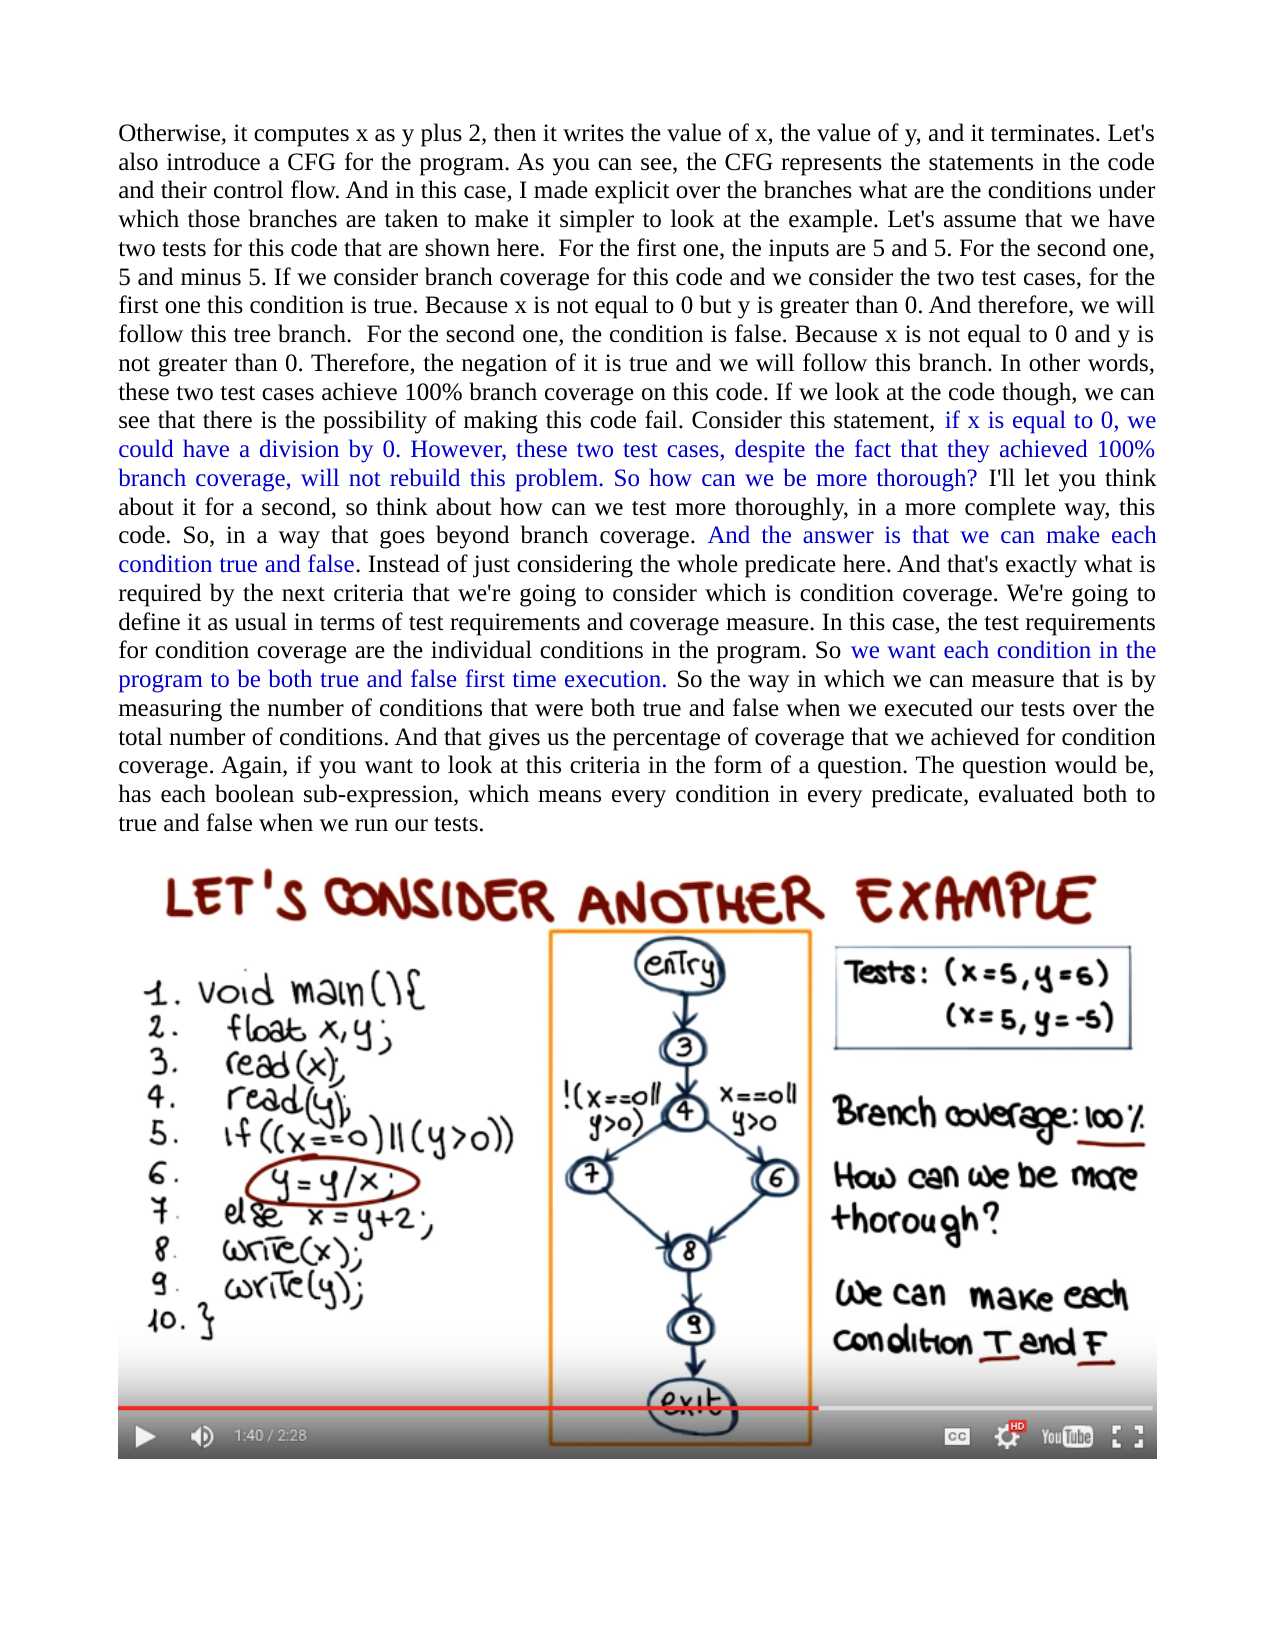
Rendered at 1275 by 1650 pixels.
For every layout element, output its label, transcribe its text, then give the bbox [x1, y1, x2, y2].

text Otherwise, it computes x as y plus 2, then it writes the value of x, the value of y, and it terminates. Let's also introduce a CFG for the program. As you can see, the CFG represents the statements in the code and their control flow. And in this case, I made explicit over the branches what are the conditions under which those branches are taken to make it simpler to look at the example. Let's assume that we have two tests for this code that are shown here. For the first one, the inputs are 5 and 5. For the second one, 5 and minus 5. If we consider branch coverage for this code and we consider the two test cases, for the first one this condition is true. Because x is not equal to 0 but y is greater than 0. And therefore, we will follow this tree branch. For the second one, the condition is false. Because x is not equal to 0 and y is not greater than 0. Therefore, the negation of it is true and we will follow this branch. In other words, these two test cases achieve 100% branch coverage on this code. If we look at the code though, we can see that there is the possibility of making this code fail. Consider this statement, if x is equal to 0, we could have a division by 0. However, these two test cases, despite the fact that they achieved 100% branch coverage, will not rebuild this problem. So how can we be more thorough? I'll let you think about it for a second, so think about how can we test more thoroughly, in a more complete way, this code. So, in a way that goes beyond branch coverage. And the answer is that we can make each condition true and false. Instead of just considering the whole predicate here. And that's exactly what is required by the next criteria that we're going to consider which is condition coverage. We're going to define it as usual in terms of test requirements and coverage measure. In this case, the test requirements for condition coverage are the individual conditions in the program. So we want each condition in the program to be both true and false first time execution. So the way in which we can measure that is by measuring the number of conditions that were both true and false when we executed our tests over the total number of conditions. And that gives us the percentage of coverage that we achieved for condition coverage. Again, if you want to look at this criteria in the form of a question. The question would be, has each boolean sub-expression, which means every condition in every predicate, evaluated both to true and false when we run our tests. [118, 118, 1157, 837]
picture [118, 865, 1157, 1459]
